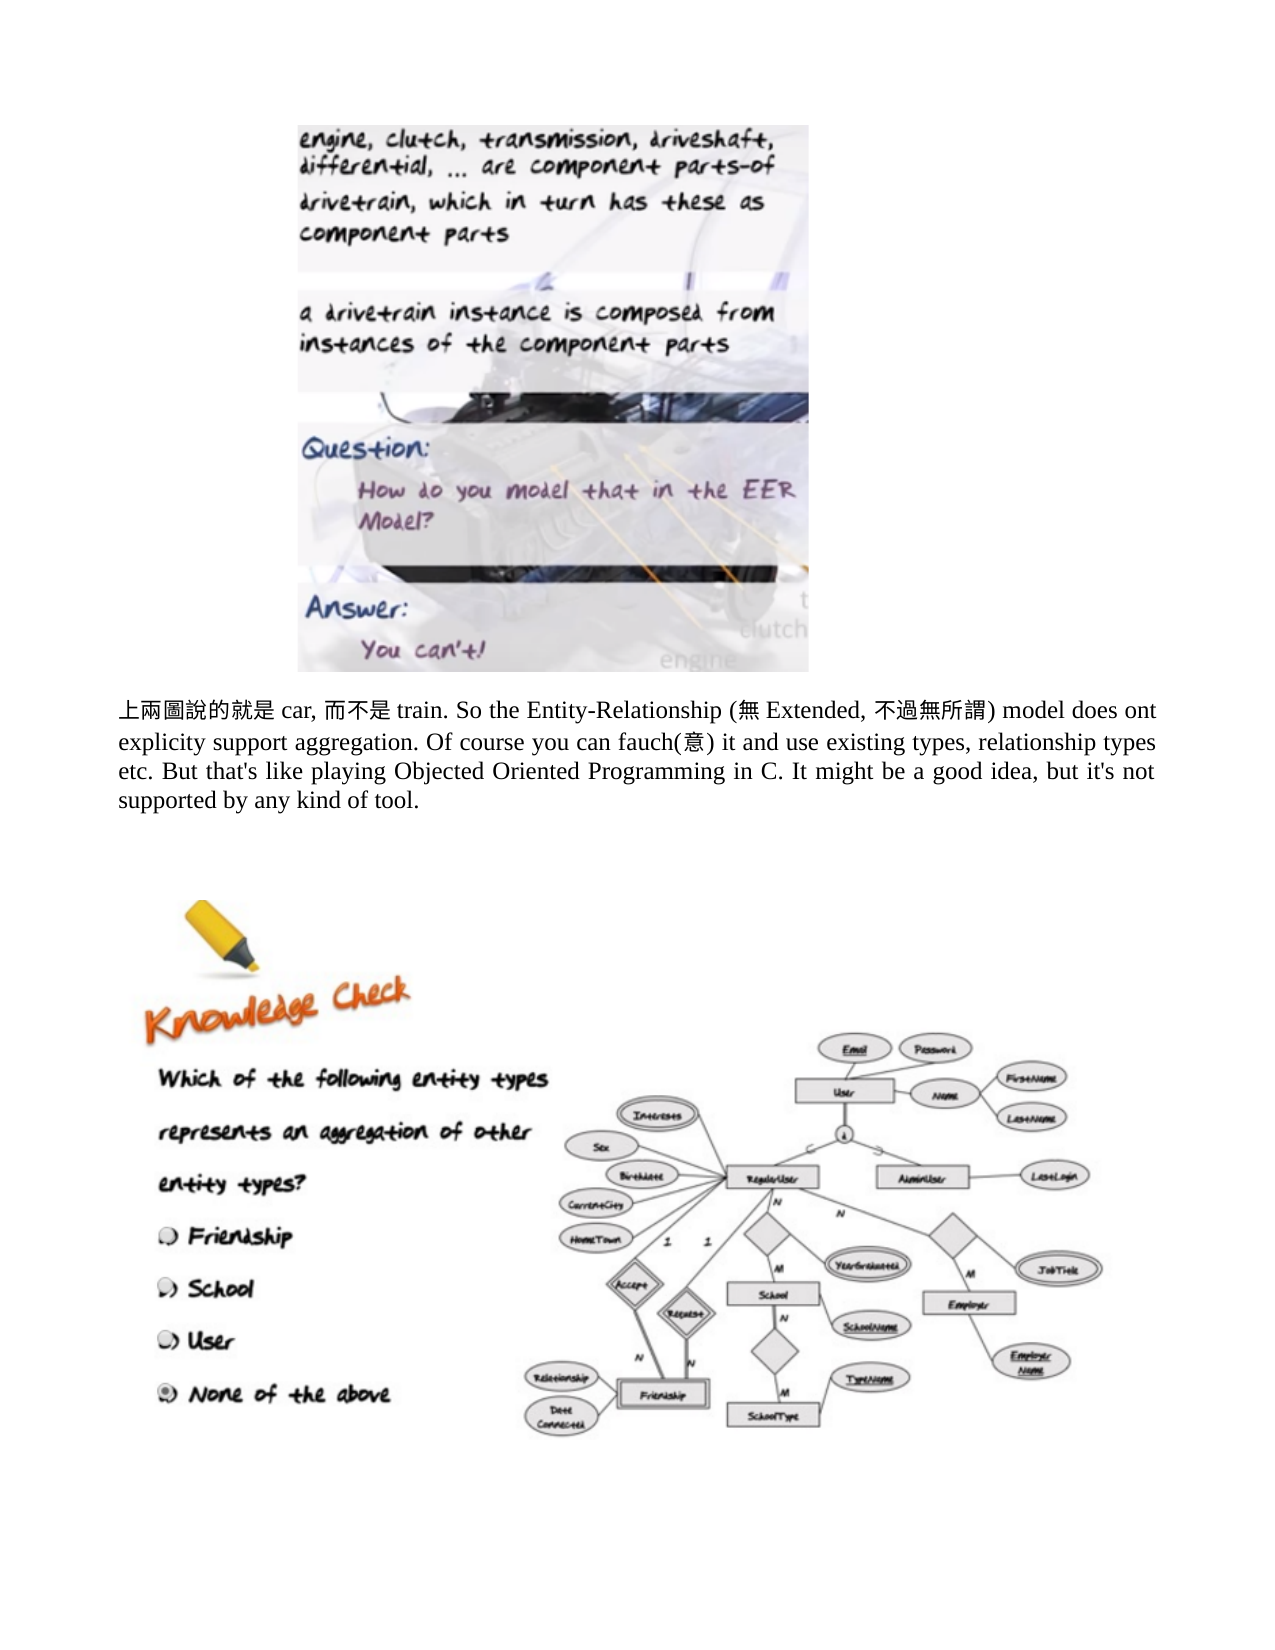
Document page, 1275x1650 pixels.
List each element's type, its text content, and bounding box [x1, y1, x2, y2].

picture [297, 125, 809, 672]
text 上兩圖說的就是car, 而不是train. So the Entity-Relationship (無Extended, 不過無所謂) model does ont explicity support aggregation. Of course you can fauch(意) it and use existing types, relationship types etc. But that's like playing Objected Oriented Programming in C. It might be a good idea, but it's not supported by any kind of tool. [118, 693, 1157, 814]
picture [118, 900, 1157, 1440]
